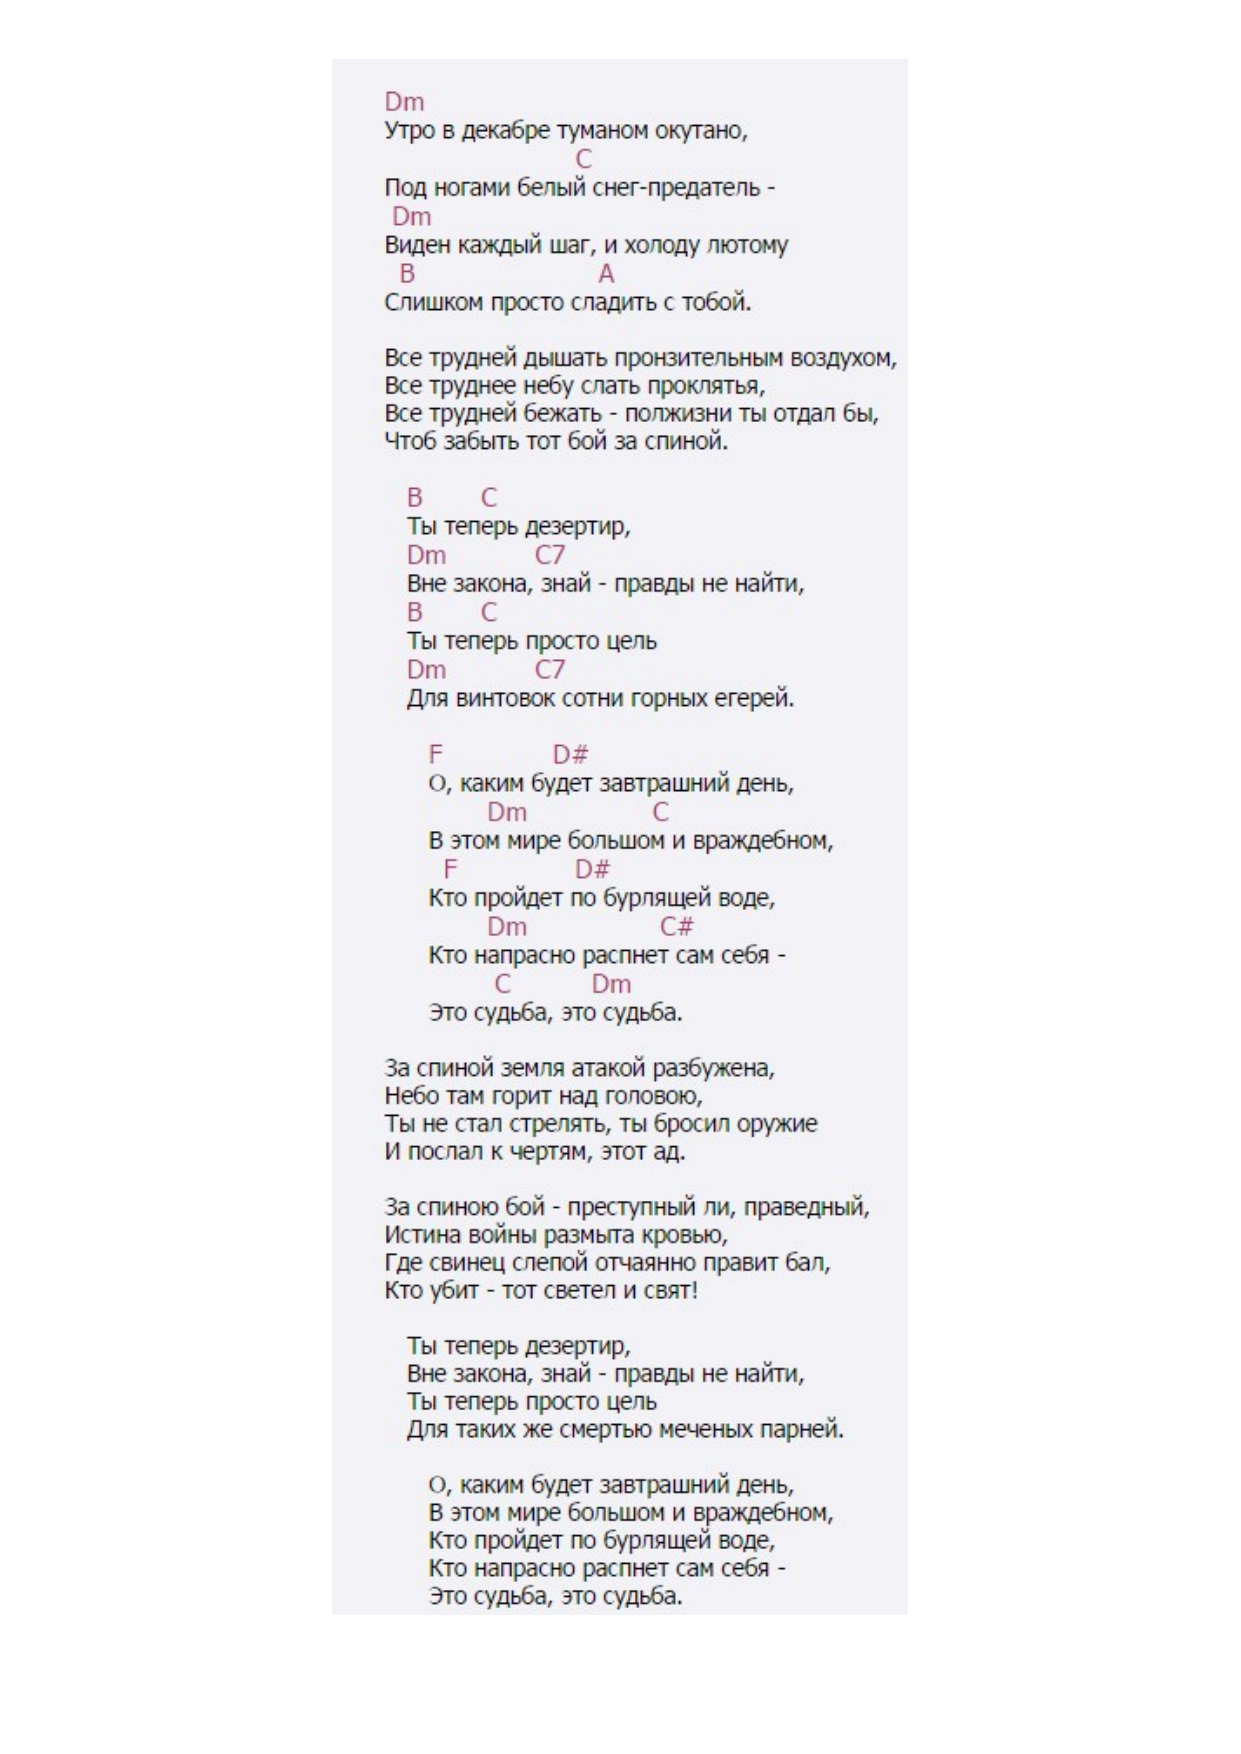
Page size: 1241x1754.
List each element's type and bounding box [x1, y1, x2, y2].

picture [332, 59, 909, 1615]
